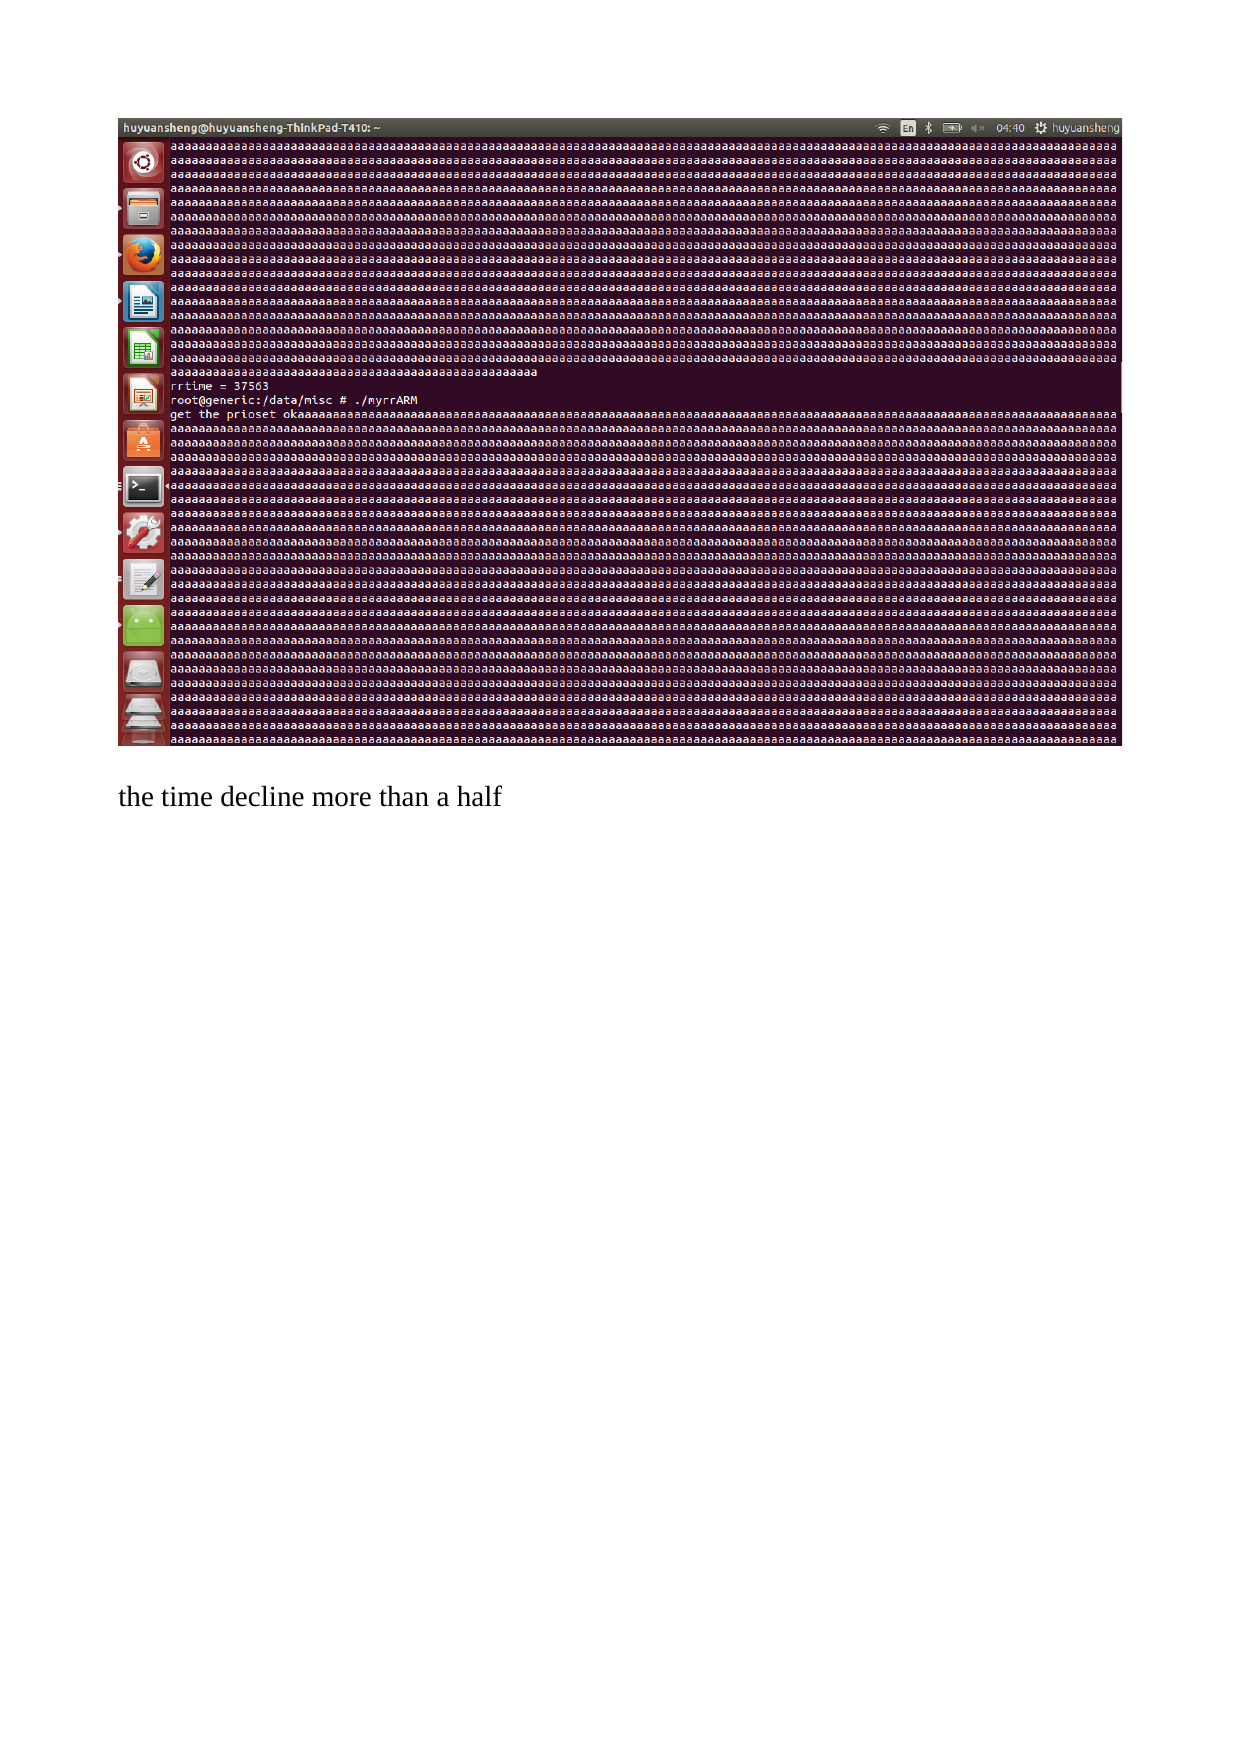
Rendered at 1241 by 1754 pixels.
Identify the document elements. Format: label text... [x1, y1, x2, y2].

text the time decline more than a half [118, 779, 1122, 813]
picture [118, 118, 1123, 746]
